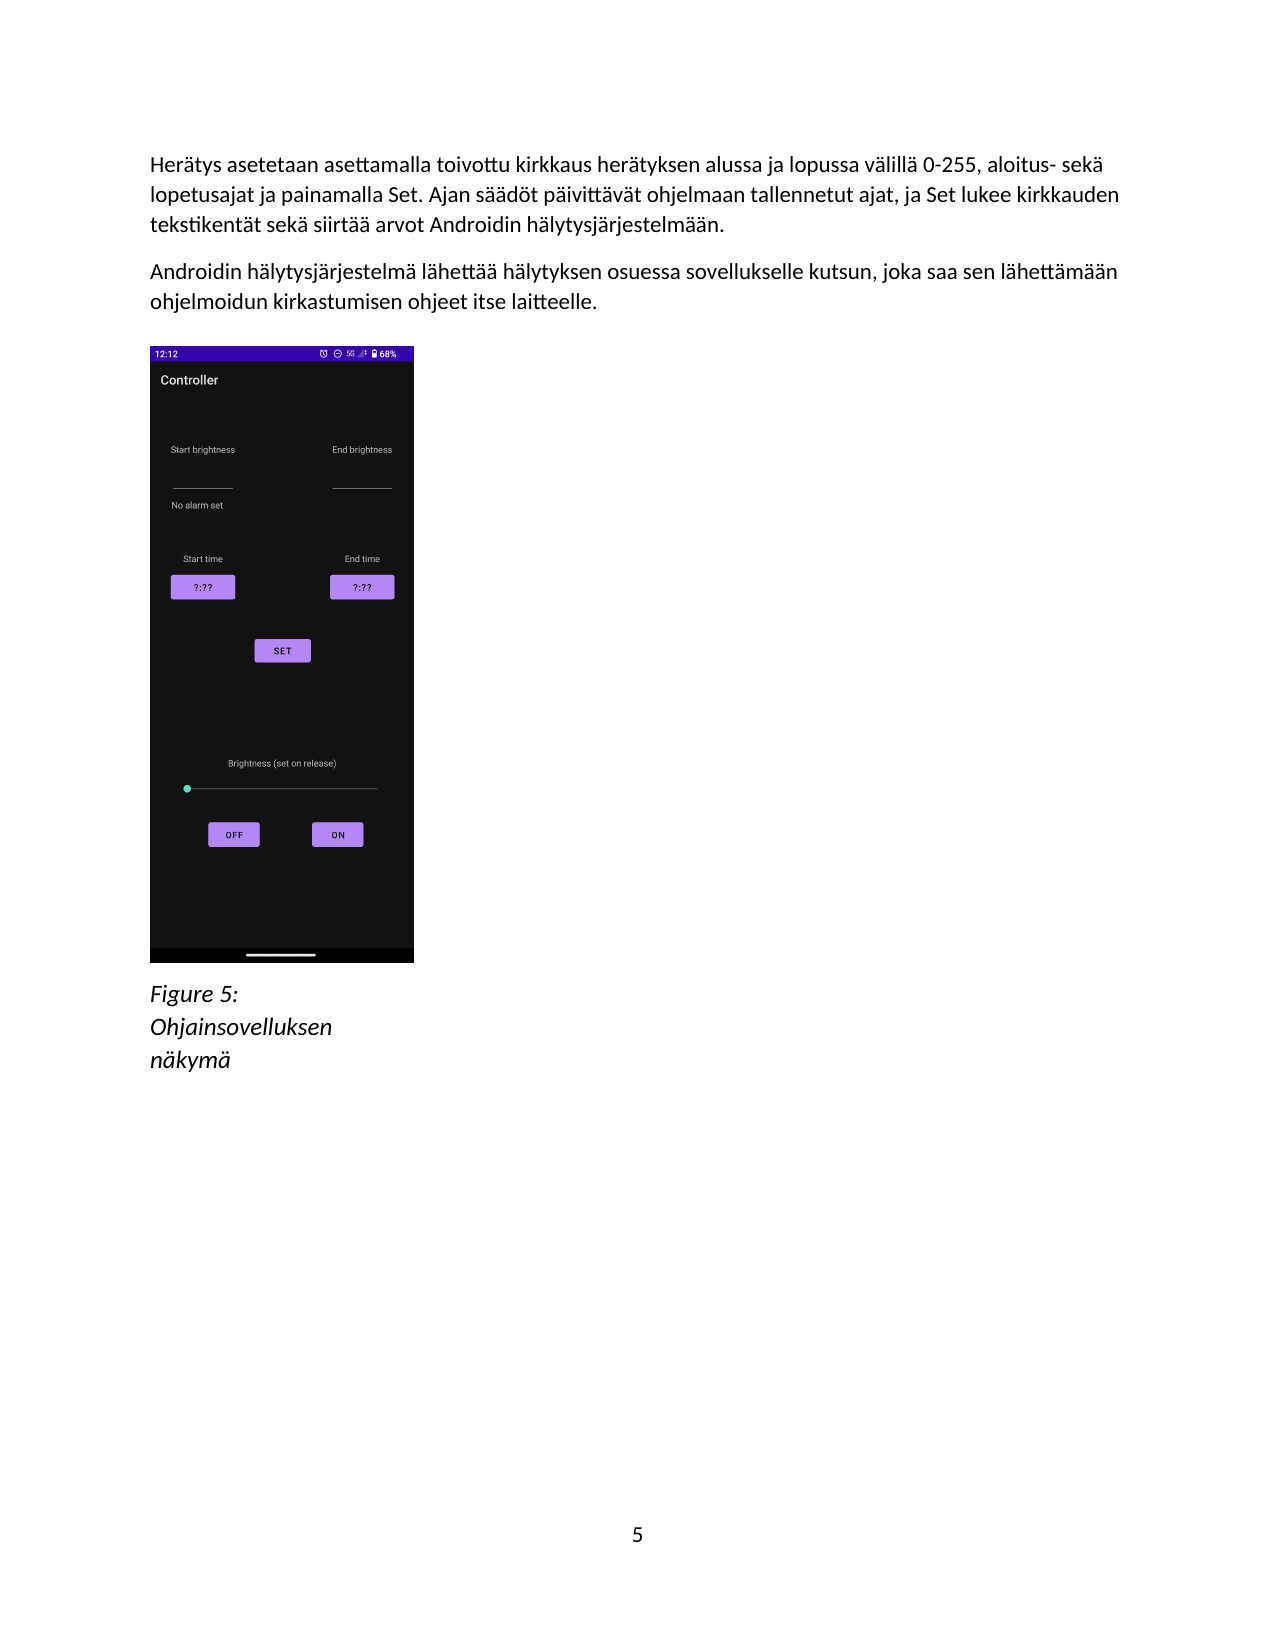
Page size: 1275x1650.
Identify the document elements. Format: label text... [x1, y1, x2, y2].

text Androidin hälytysjärjestelmä lähettää hälytyksen osuessa sovellukselle kutsun, joka saa sen lähettämään ohjelmoidun kirkastumisen ohjeet itse laitteelle. [150, 257, 1125, 316]
text Herätys asetetaan asettamalla toivottu kirkkaus herätyksen alussa ja lopussa välillä 0-255, aloitus- sekä lopetusajat ja painamalla Set. Ajan säädöt päivittävät ohjelmaan tallennetut ajat, ja Set lukee kirkkauden tekstikentät sekä siirtää arvot Androidin hälytysjärjestelmään. [150, 150, 1125, 238]
text Figure 5: Ohjainsovelluksen näkymä [150, 963, 414, 1074]
picture [150, 346, 414, 963]
